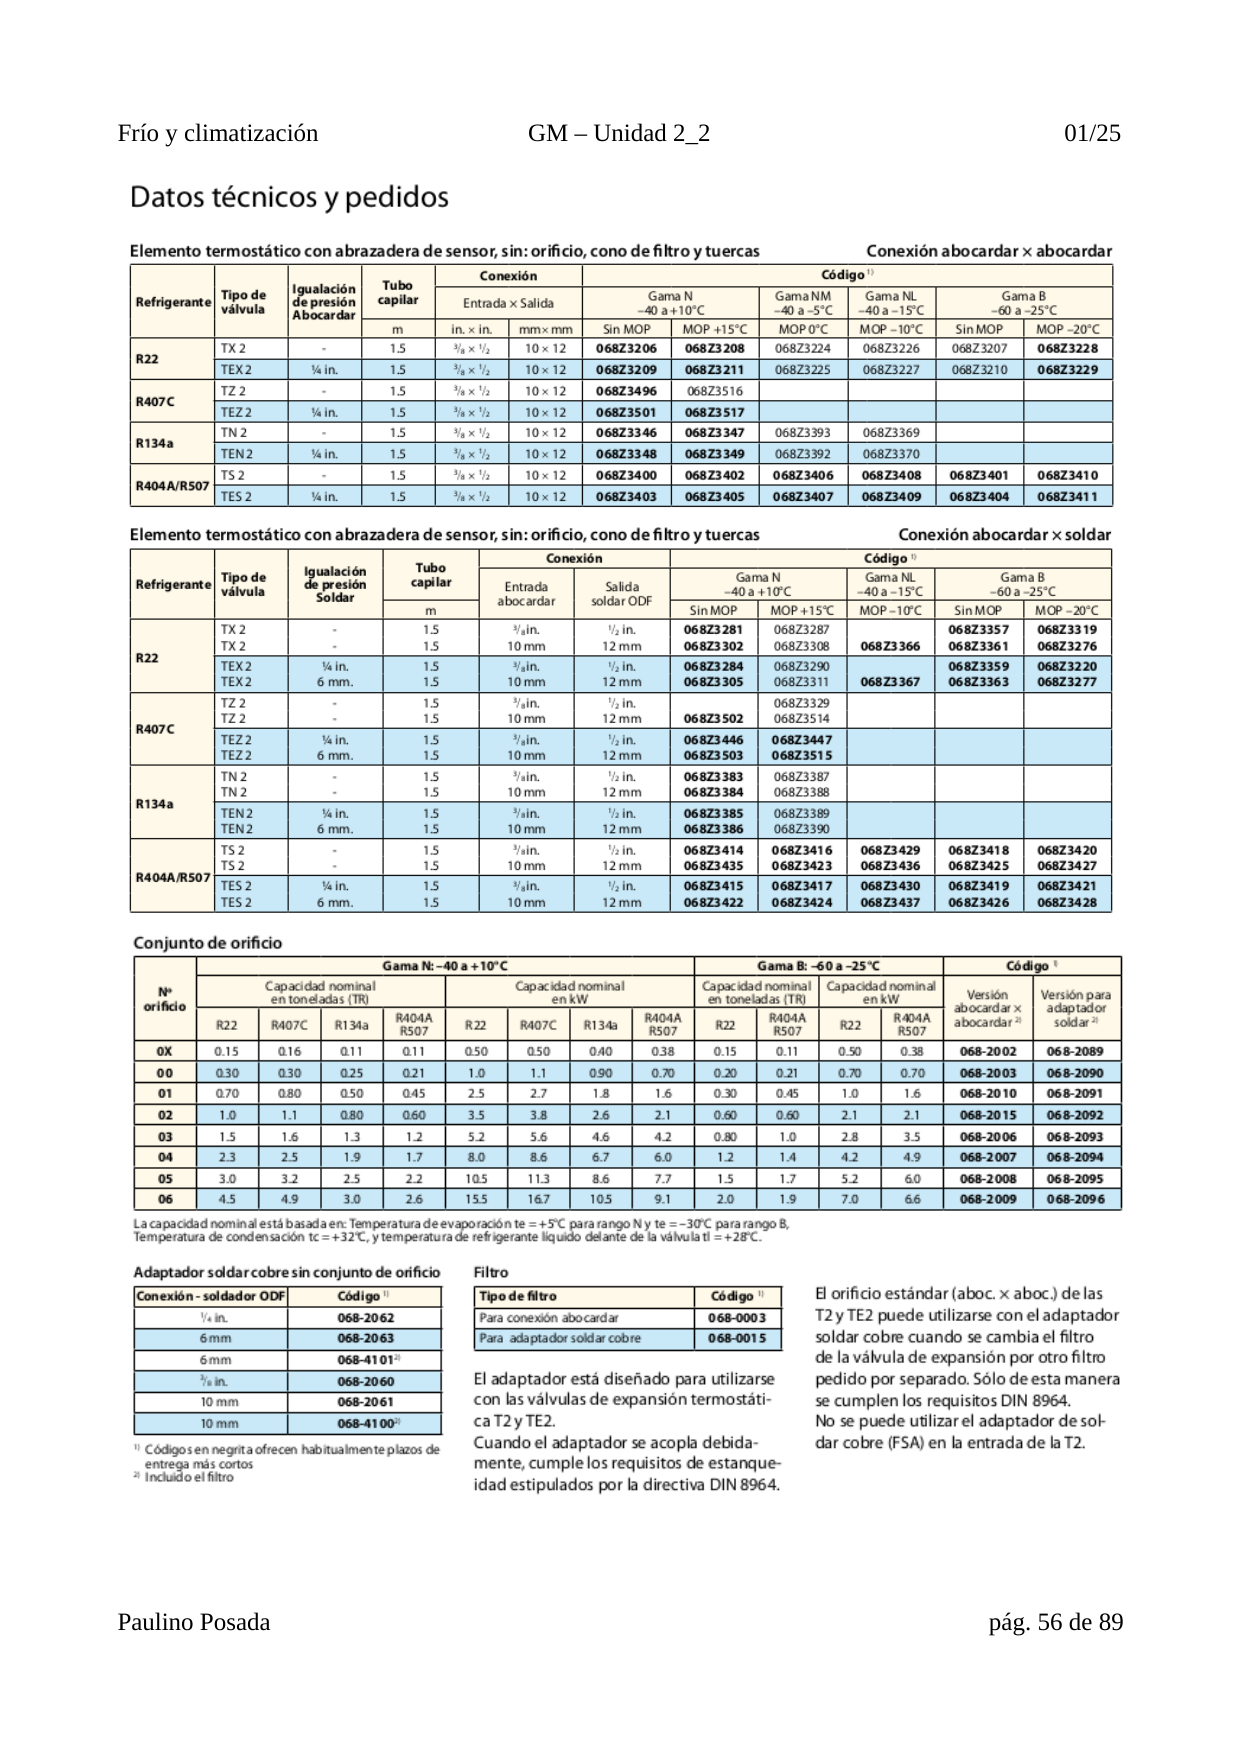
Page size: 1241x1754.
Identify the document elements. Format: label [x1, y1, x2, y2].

picture [118, 176, 1123, 920]
picture [128, 931, 1134, 1502]
